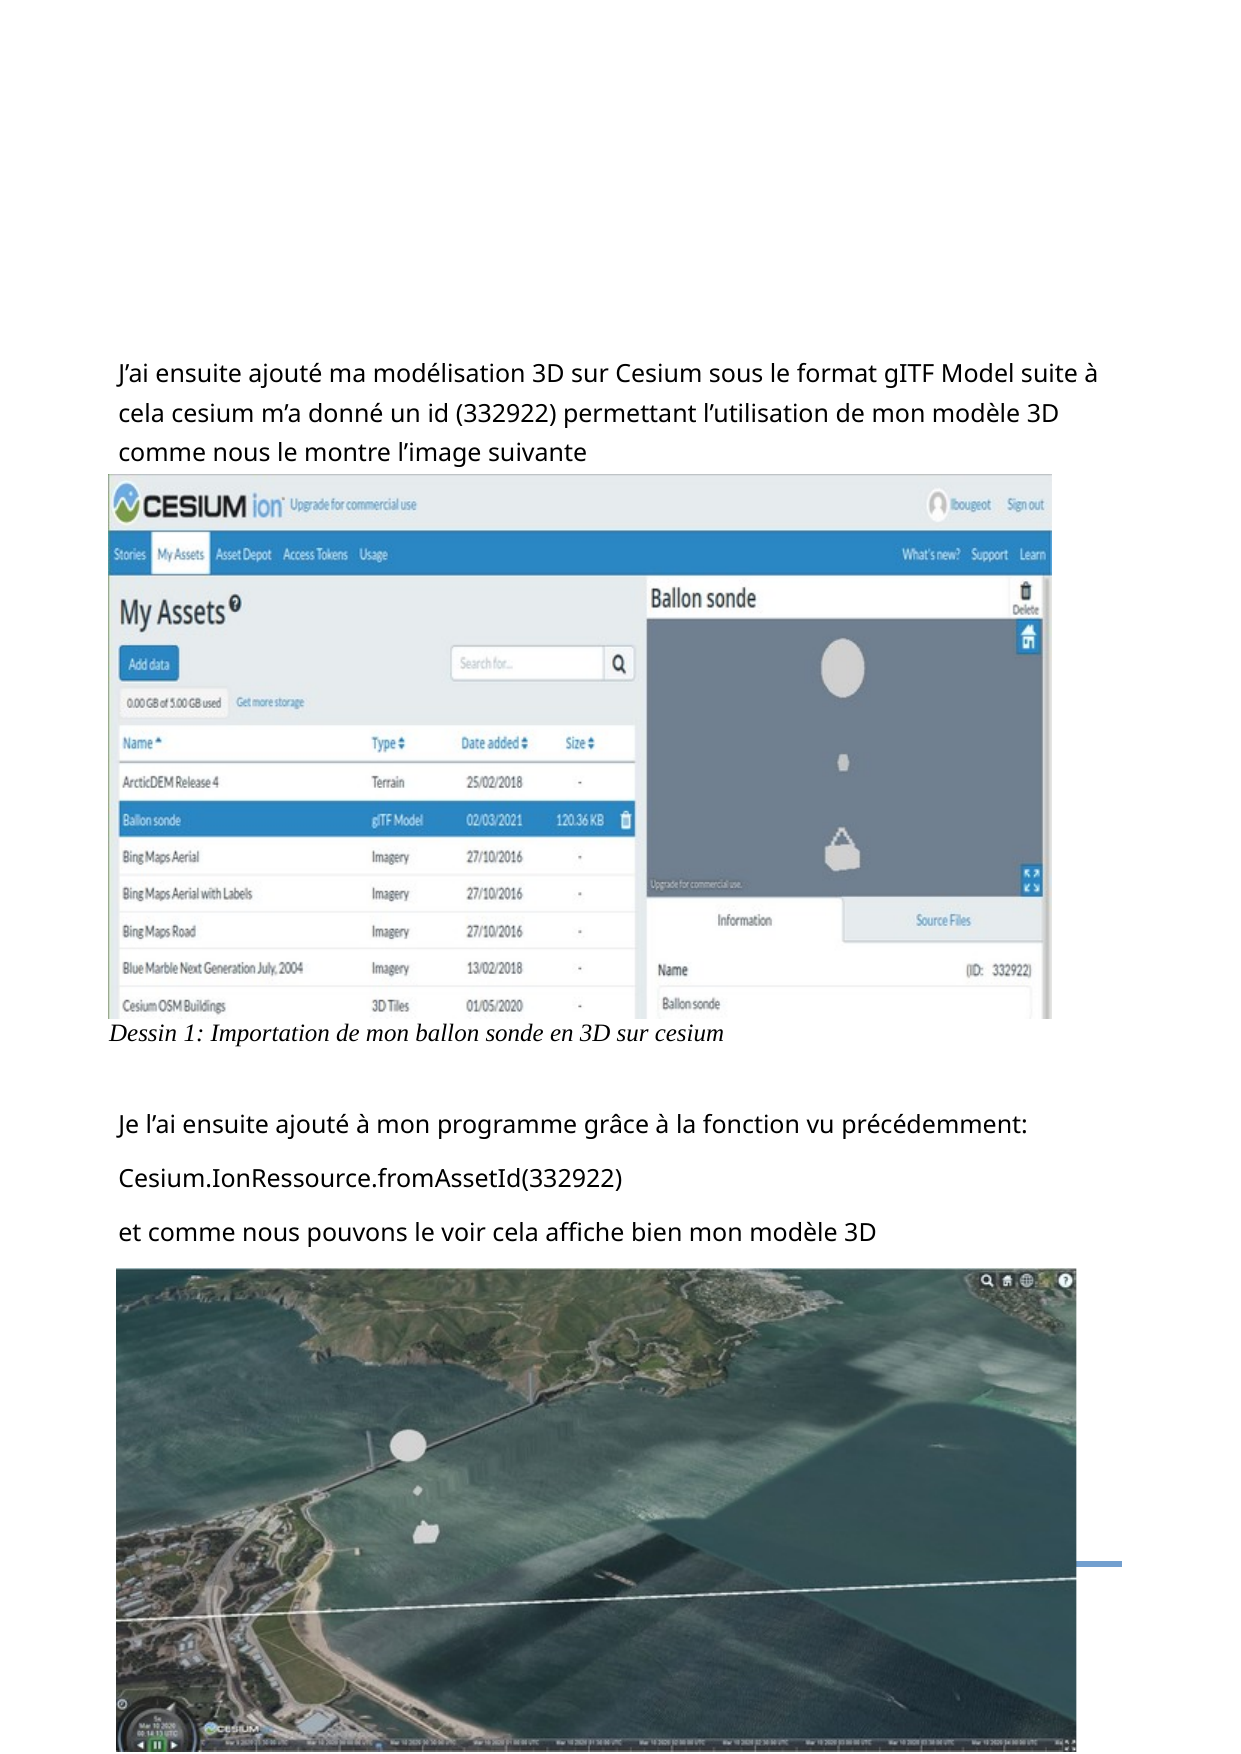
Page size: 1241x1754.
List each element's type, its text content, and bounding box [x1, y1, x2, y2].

text et comme nous pouvons le voir cela affiche bien mon modèle 3D [118, 1214, 1122, 1249]
text Cesium.IonRessource.fromAssetId(332922) [118, 1161, 1122, 1195]
picture [116, 1268, 1077, 1752]
text Dessin 1: Importation de mon ballon sonde en 3D sur cesium [109, 487, 1106, 1047]
text J’ai ensuite ajouté ma modélisation 3D sur Cesium sous le format gITF Model suite à cela cesium m’a donné un id (332922) permettant l’utilisation de mon modèle 3D comme nous le montre l’image suivante [118, 356, 1122, 468]
picture [108, 474, 1052, 1019]
text Je l’ai ensuite ajouté à mon programme grâce à la fonction vu précédemment: [118, 1107, 1122, 1141]
